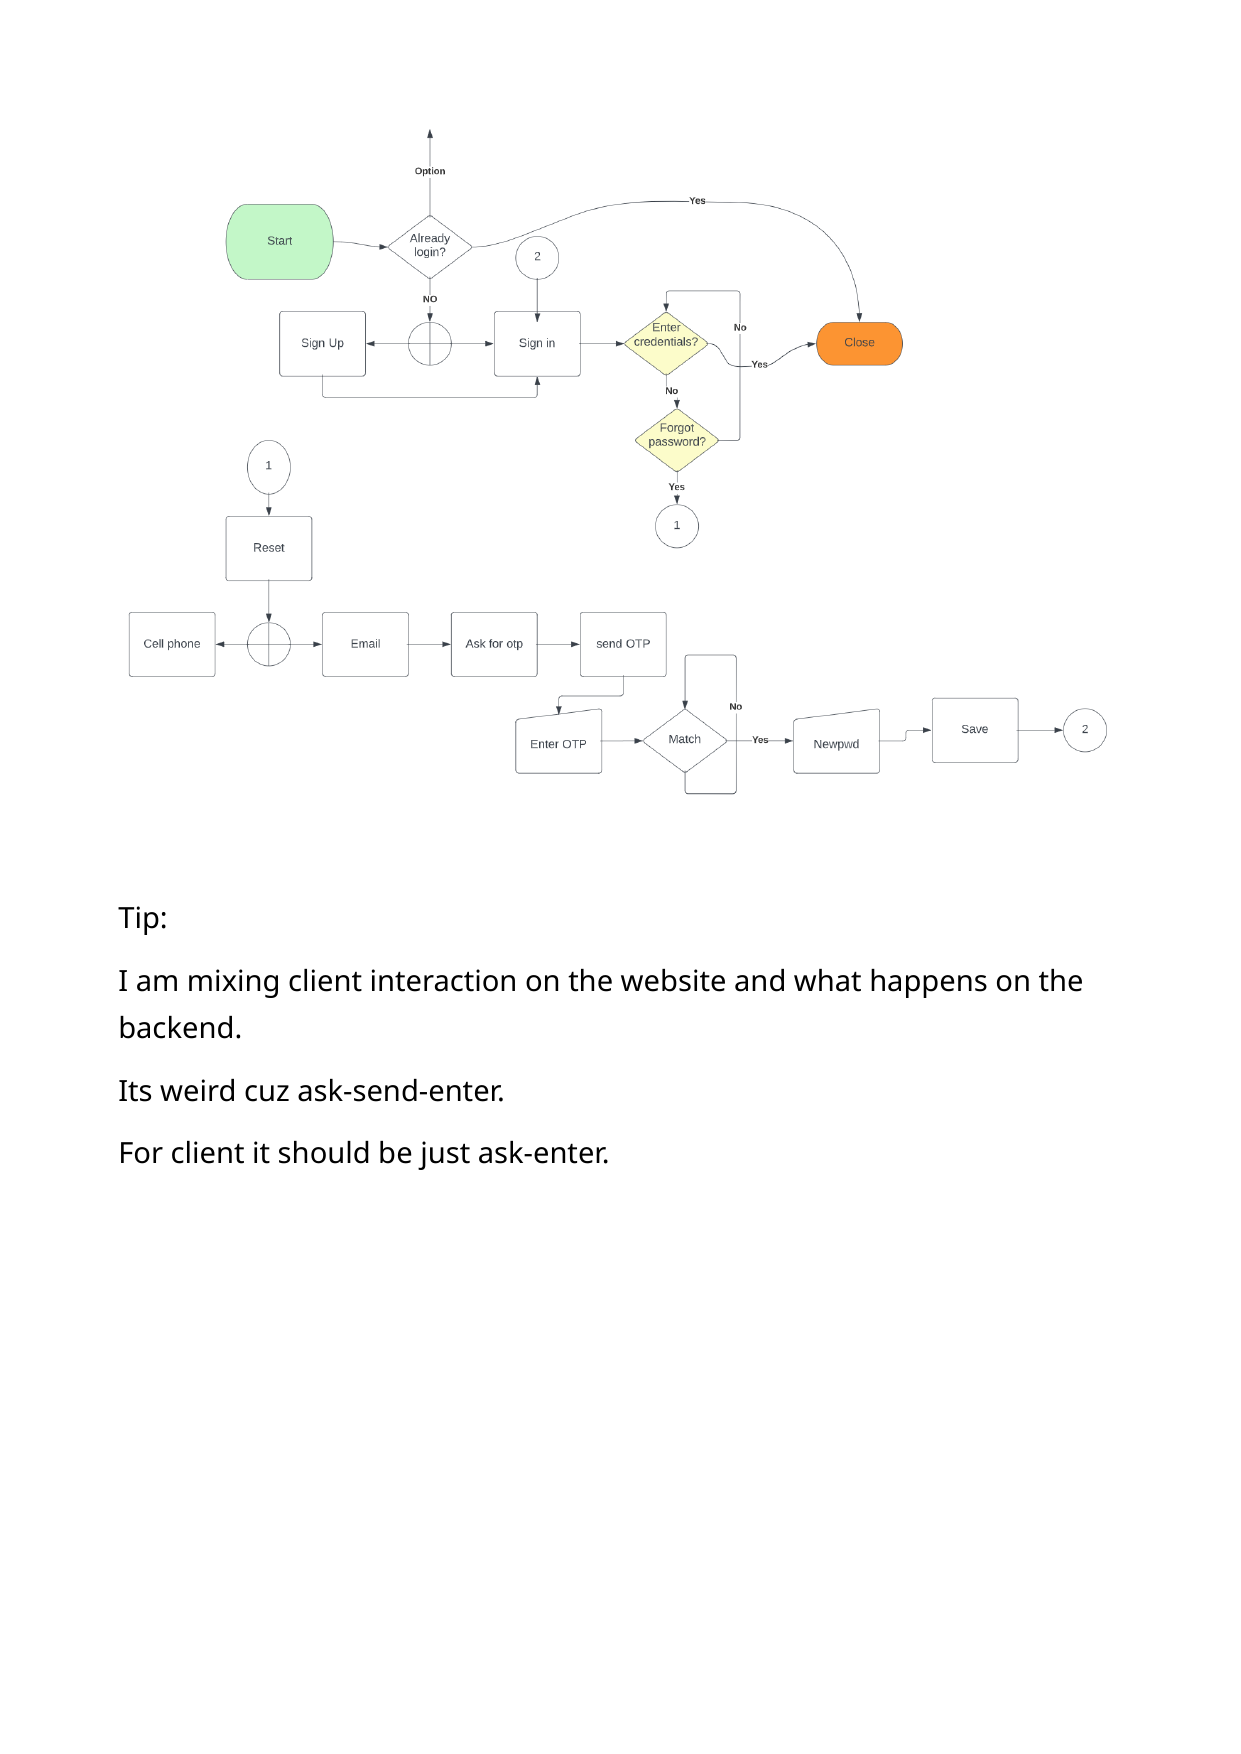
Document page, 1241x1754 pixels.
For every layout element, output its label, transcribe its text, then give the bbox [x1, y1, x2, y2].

text For client it should be just ask-enter. [118, 1132, 1122, 1172]
text Tip: [118, 898, 1122, 937]
text I am mixing client interaction on the website and what happens on the backend. [118, 960, 1122, 1047]
picture [118, 118, 1123, 828]
text Its weird cuz ask-send-enter. [118, 1070, 1122, 1109]
